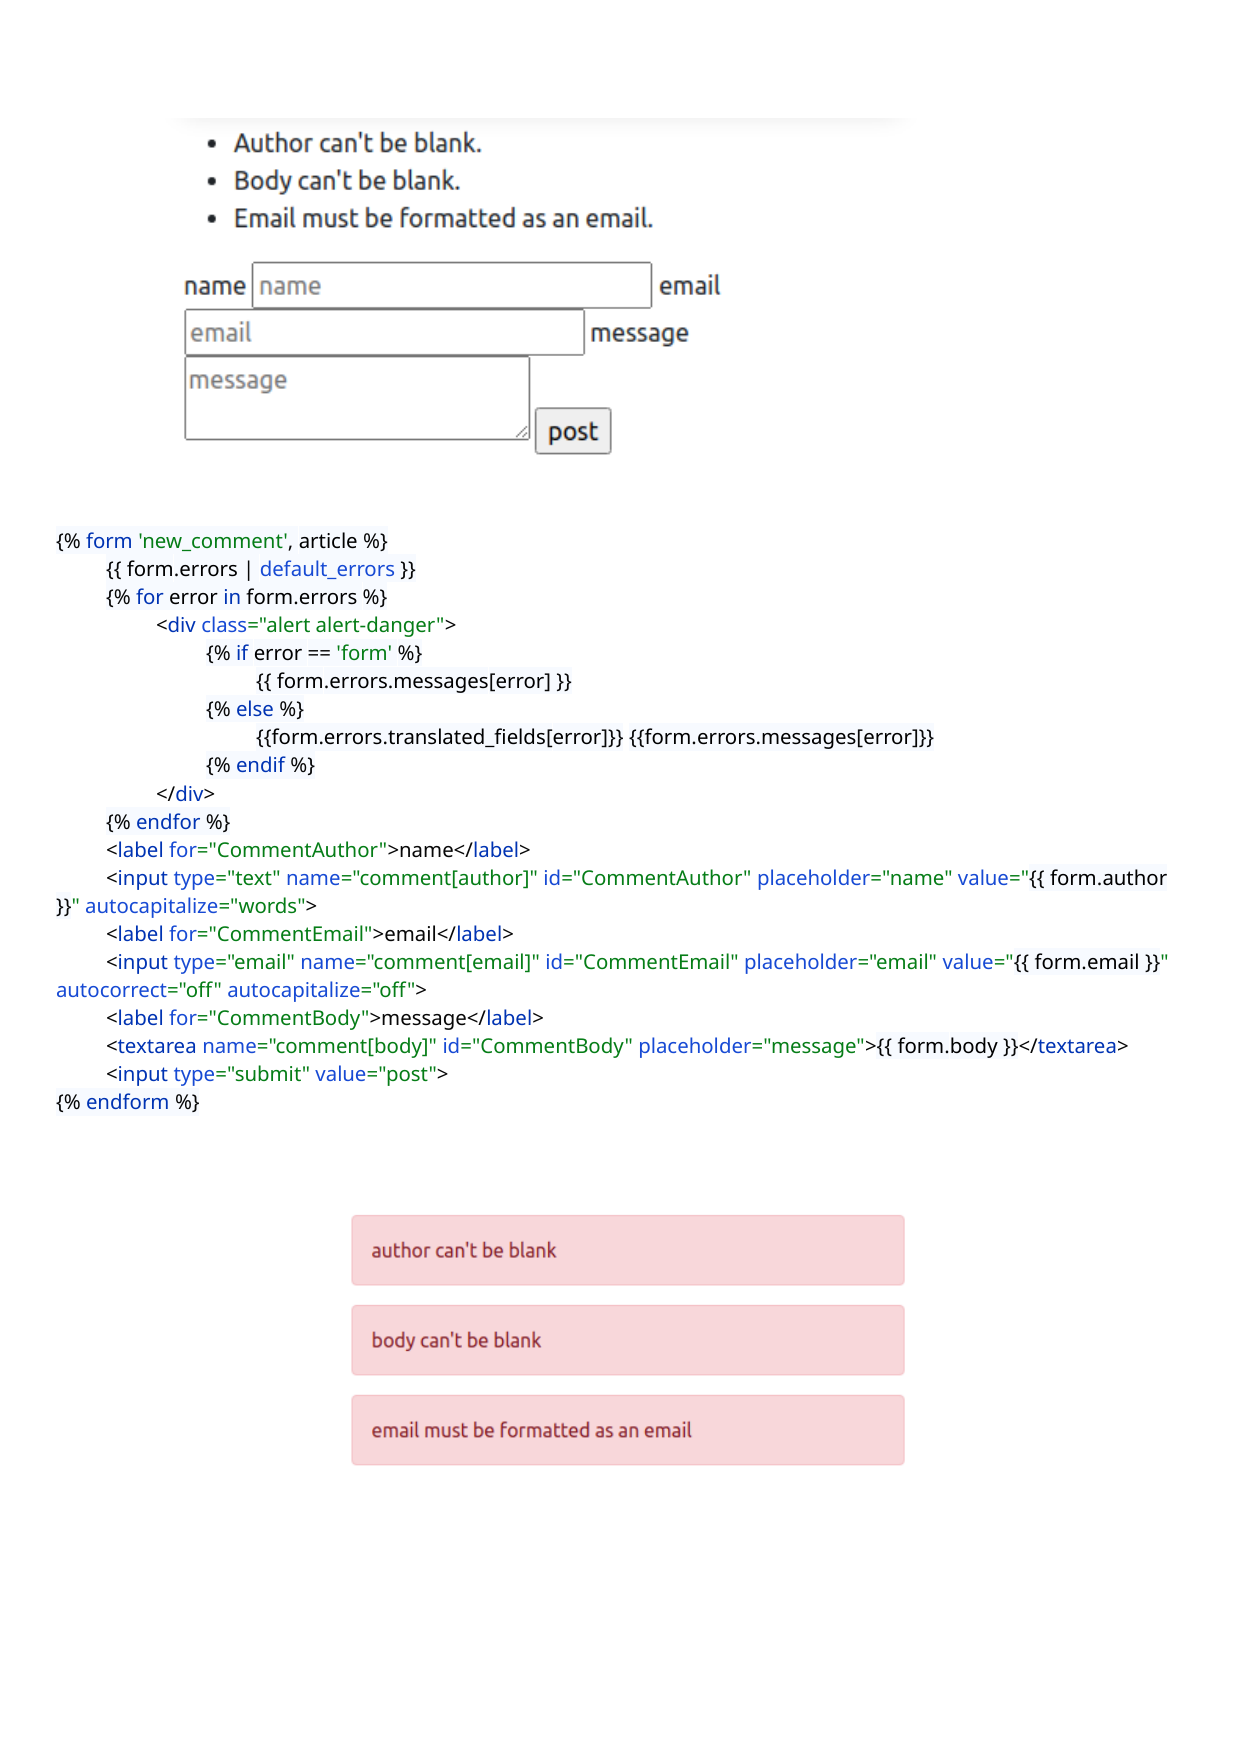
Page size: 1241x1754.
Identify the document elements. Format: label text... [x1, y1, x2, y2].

text {% endfor %} [56, 807, 1187, 835]
text {{form.errors.translated_fields[error]}} {{form.errors.messages[error]}} [56, 723, 1187, 751]
text <div class="alert alert-danger"> [56, 610, 1187, 638]
text {% else %} [56, 695, 1187, 723]
text <input type="email" name="comment[email]" id="CommentEmail" placeholder="email" value="{{ form.email }}" autocorrect="off" autocapitalize="off"> [56, 947, 1187, 1003]
text <label for="CommentAuthor">name</label> [56, 835, 1187, 863]
text {% if error == 'form' %} [56, 638, 1187, 667]
picture [314, 1192, 929, 1480]
text </div> [56, 779, 1187, 807]
text {% for error in form.errors %} [56, 582, 1187, 610]
text {% endform %} [56, 1088, 1187, 1116]
text <input type="text" name="comment[author]" id="CommentAuthor" placeholder="name" value="{{ form.author }}" autocapitalize="words"> [56, 863, 1187, 919]
text {% endif %} [56, 751, 1187, 779]
text <label for="CommentBody">message</label> [56, 1003, 1187, 1032]
picture [130, 118, 1113, 475]
text <label for="CommentEmail">email</label> [56, 919, 1187, 947]
text {{ form.errors.messages[error] }} [56, 667, 1187, 695]
text {{ form.errors | default_errors }} [56, 554, 1187, 582]
text <textarea name="comment[body]" id="CommentBody" placeholder="message">{{ form.body }}</textarea> [56, 1032, 1187, 1060]
text {% form 'new_comment', article %} [56, 526, 1187, 554]
text <input type="submit" value="post"> [56, 1060, 1187, 1088]
